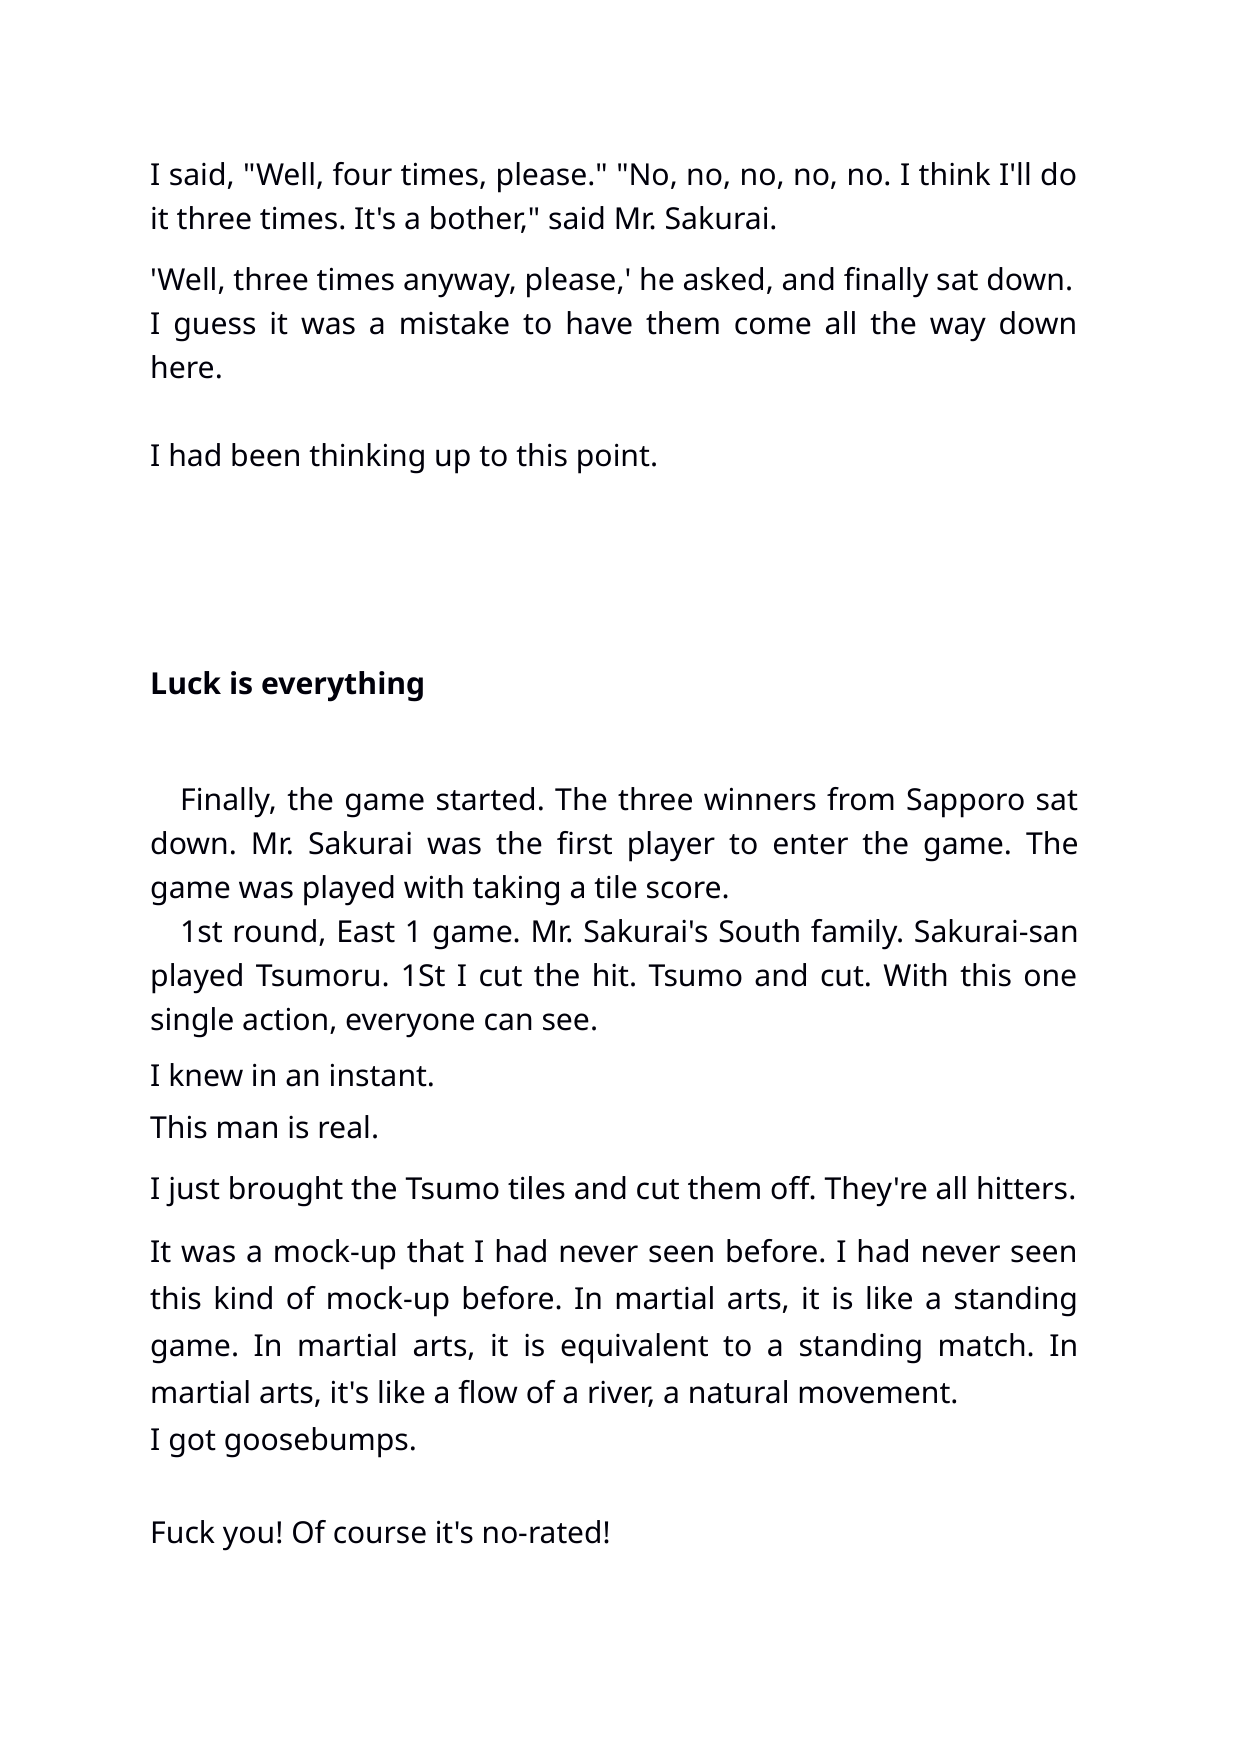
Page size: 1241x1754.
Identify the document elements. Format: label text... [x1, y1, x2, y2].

text 1st round, East 1 game. Mr. Sakurai's South family. Sakurai-san played Tsumoru. 1St I cut the hit. Tsumo and cut. With this one single action, everyone can see. [150, 907, 1079, 1039]
text I guess it was a mistake to have them come all the way down here. [150, 299, 1079, 387]
text Finally, the game started. The three winners from Sapporo sat down. Mr. Sakurai was the first player to enter the game. The game was played with taking a tile score. [150, 775, 1079, 907]
text I said, "Well, four times, please." "No, no, no, no, no. I think I'll do it three times. It's a bother," said Mr. Sakurai. [150, 150, 1079, 238]
text It was a mock-up that I had never seen before. I had never seen this kind of mock-up before. In martial arts, it is like a standing game. In martial arts, it is equivalent to a standing match. In martial arts, it's like a flow of a river, a natural movement. [150, 1225, 1079, 1413]
text Fuck you! Of course it's no-rated! [150, 1506, 1079, 1553]
text I got goosebumps. [150, 1413, 1079, 1459]
text This man is real. [150, 1114, 1090, 1145]
text Luck is everything [150, 671, 1090, 701]
text I had been thinking up to this point. [150, 431, 1079, 475]
text I knew in an instant. [150, 1062, 1090, 1092]
text 'Well, three times anyway, please,' he asked, and finally sat down. [150, 255, 1079, 299]
text I just brought the Tsumo tiles and cut them off. They're all hitters. [150, 1175, 1090, 1205]
